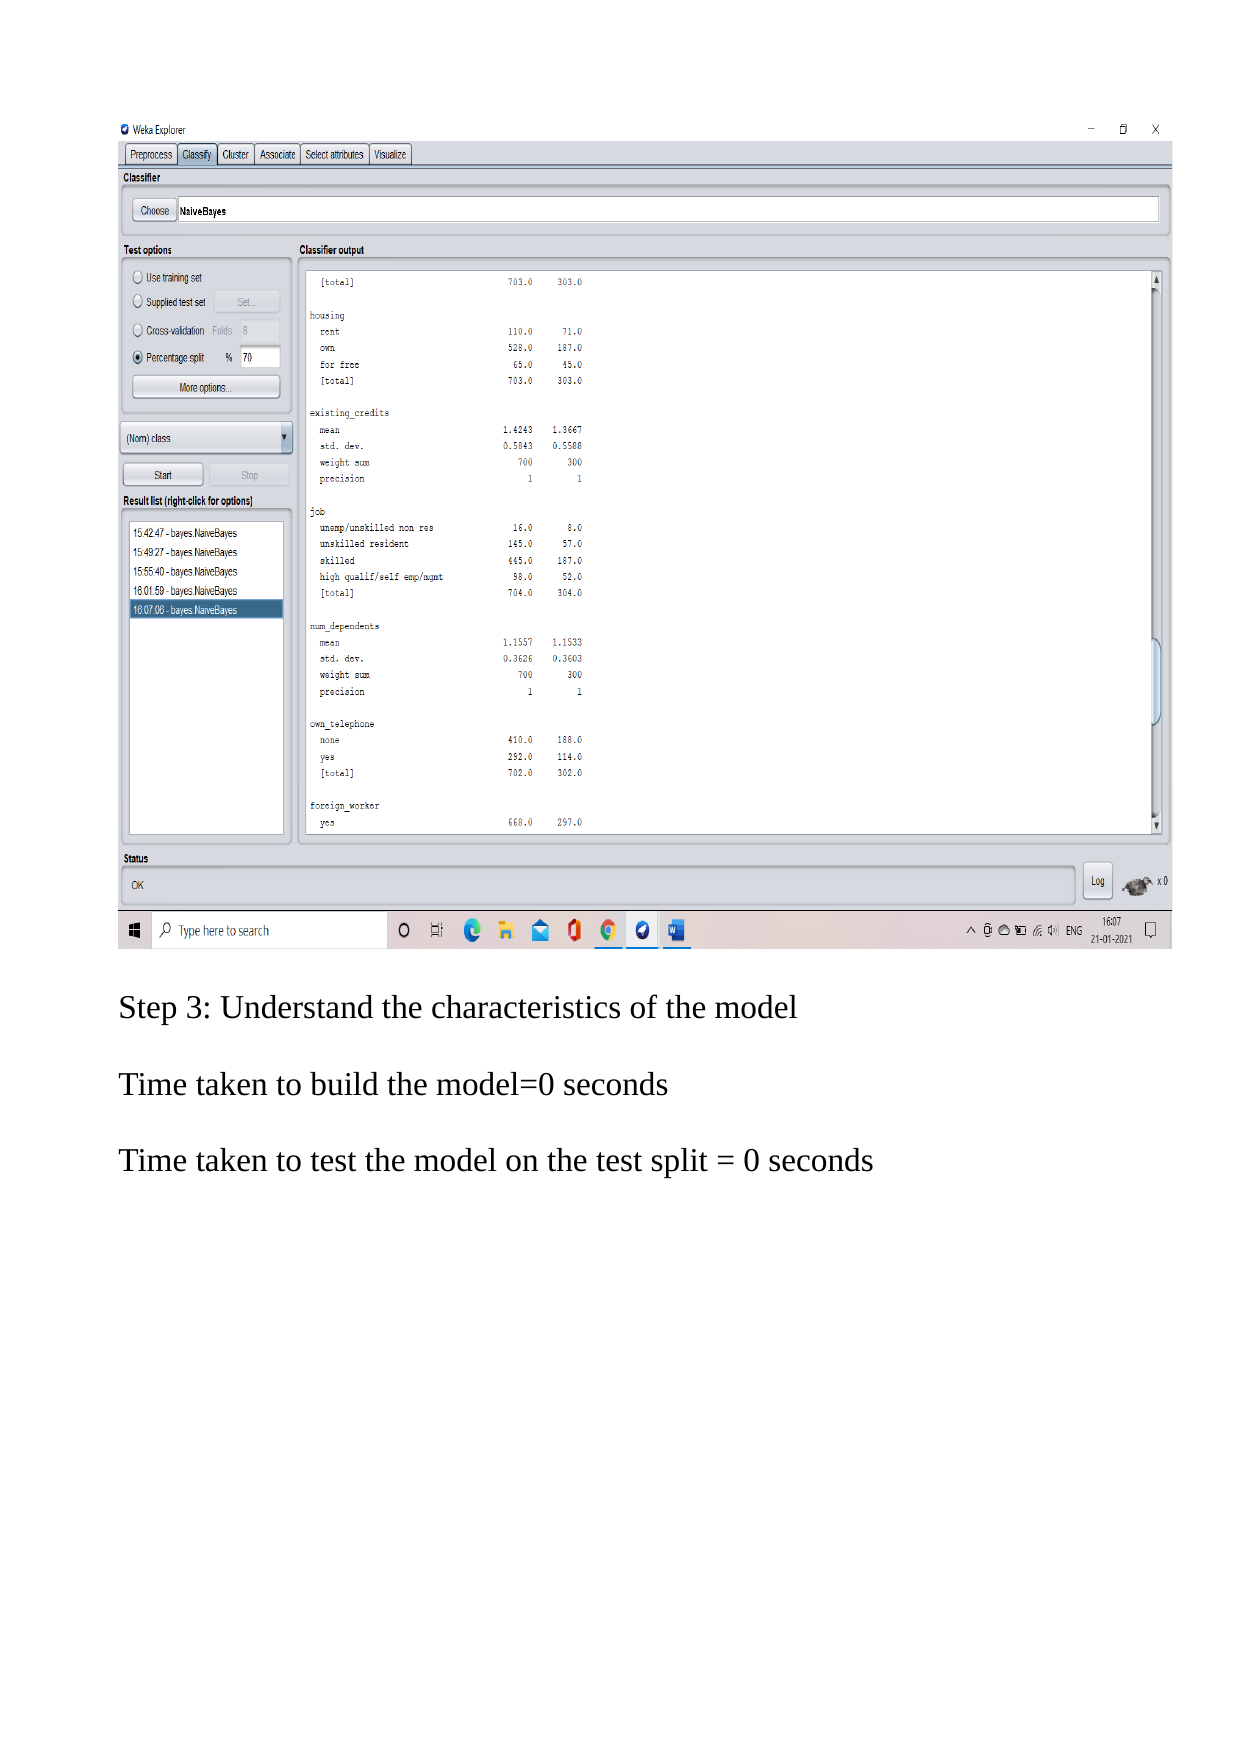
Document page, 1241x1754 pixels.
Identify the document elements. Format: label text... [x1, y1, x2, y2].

text Step 3: Understand the characteristics of the model [118, 987, 1122, 1026]
picture [118, 118, 1173, 949]
text Time taken to test the model on the test split = 0 seconds [118, 1141, 1122, 1179]
text Time taken to build the model=0 seconds [118, 1064, 1122, 1102]
